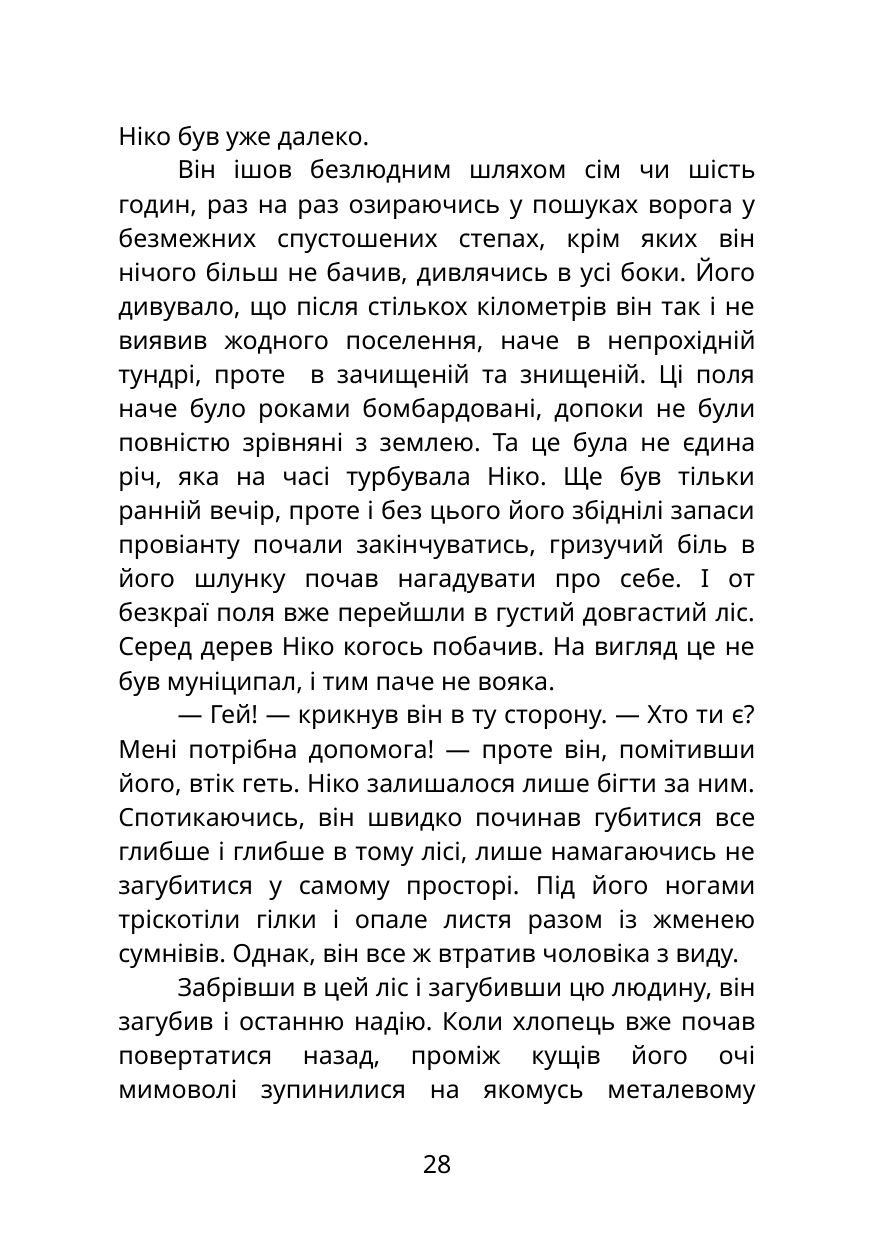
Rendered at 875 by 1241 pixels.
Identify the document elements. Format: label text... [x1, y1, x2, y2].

text — Гей! — крикнув він в ту сторону. — Хто ти є? Мені потрібна допомога! — проте він, помітивши його, втік геть. Ніко залишалося лише бігти за ним. Спотикаючись, він швидко починав губитися все глибше і глибше в тому лісі, лише намагаючись не загубитися у самому просторі. Під його ногами тріскотіли гілки і опале листя разом із жменею сумнівів. Однак, він все ж втратив чоловіка з виду. [118, 697, 756, 970]
text Забрівши в цей ліс і загубивши цю людину, він загубив і останню надію. Коли хлопець вже почав повертатися назад, проміж кущів його очі мимоволі зупинилися на якомусь металевому [118, 970, 756, 1106]
text Він ішов безлюдним шляхом сім чи шість годин, раз на раз озираючись у пошуках ворога у безмежних спустошених степах, крім яких він нічого більш не бачив, дивлячись в усі боки. Його дивувало, що після стількох кілометрів він так і не виявив жодного поселення, наче в непрохідній тундрі, проте в зачищеній та знищеній. Ці поля наче було роками бомбардовані, допоки не були повністю зрівняні з землею. Та це була не єдина річ, яка на часі турбувала Ніко. Ще був тільки ранній вечір, проте і без цього його збіднілі запаси провіанту почали закінчуватись, гризучий біль в його шлунку почав нагадувати про себе. І от безкраї поля вже перейшли в густий довгастий ліс. Серед дерев Ніко когось побачив. На вигляд це не був муніципал, і тим паче не вояка. [118, 152, 756, 697]
text Ніко був уже далеко. [118, 118, 756, 152]
